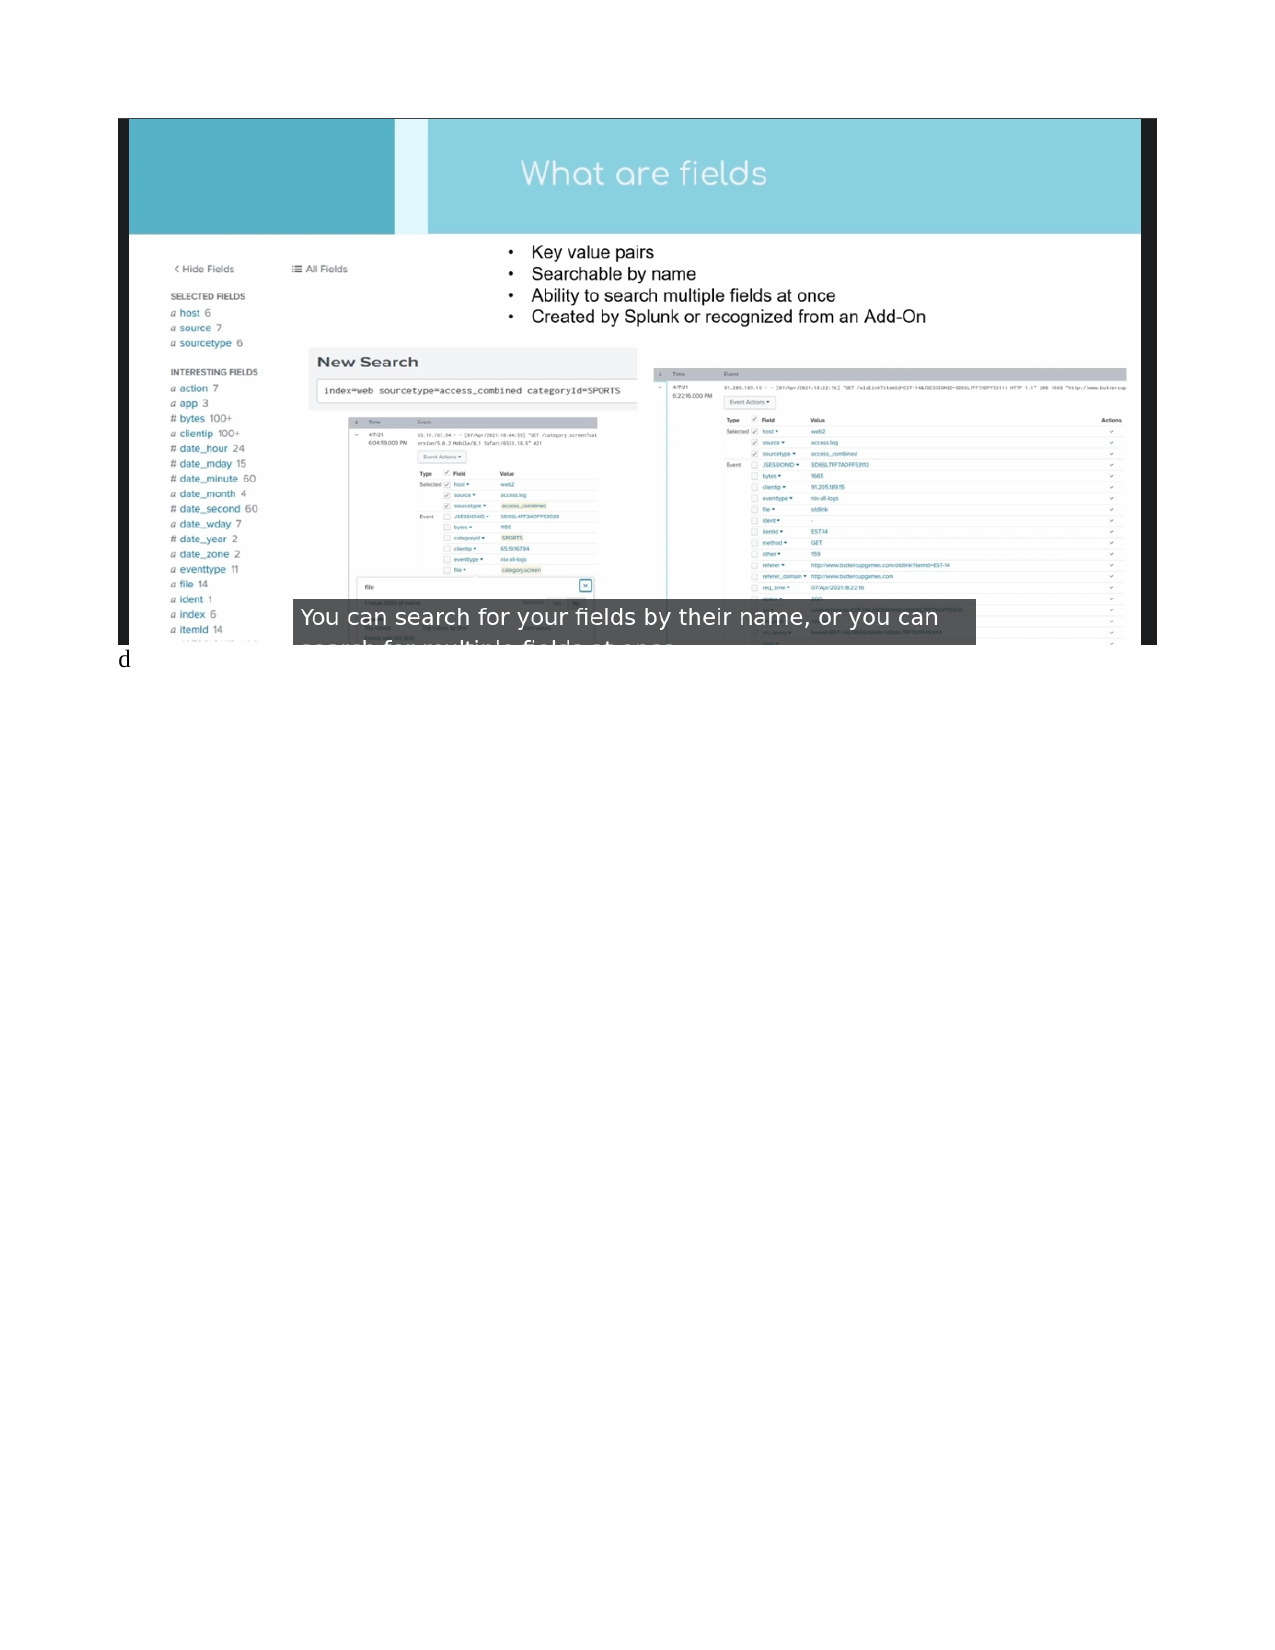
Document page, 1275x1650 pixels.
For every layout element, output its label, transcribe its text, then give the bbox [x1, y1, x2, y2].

text d [118, 645, 1157, 673]
picture [118, 118, 1157, 645]
